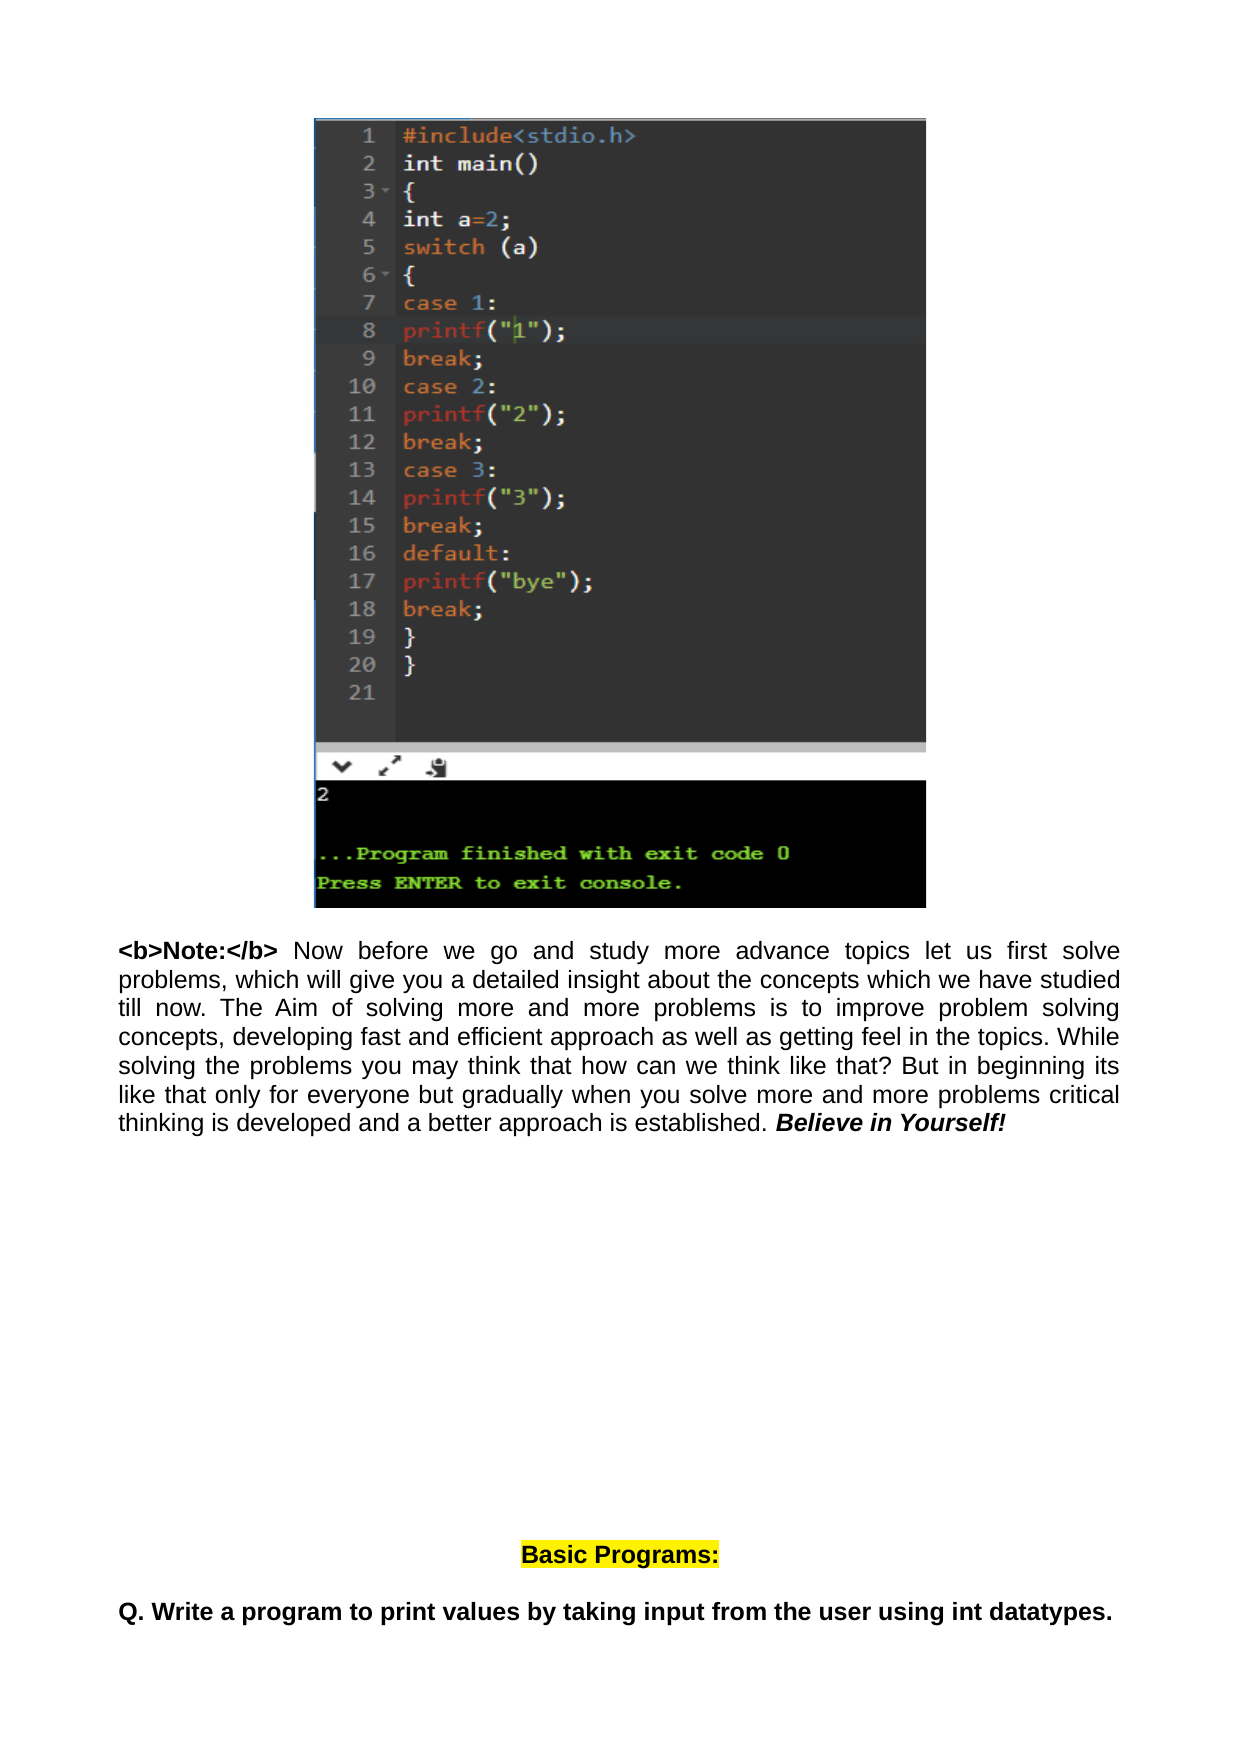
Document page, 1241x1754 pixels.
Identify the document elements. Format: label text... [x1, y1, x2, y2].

text <b>Note:</b> Now before we go and study more advance topics let us first solve problems, which will give you a detailed insight about the concepts which we have studied till now. The Aim of solving more and more problems is to improve problem solving concepts, developing fast and efficient approach as well as getting feel in the topics. While solving the problems you may think that how can we think like that? But in beginning its like that only for everyone but gradually when you solve more and more problems critical thinking is developed and a better approach is established. Believe in Yourself! [118, 936, 1122, 1137]
text Basic Programs: [118, 1540, 1122, 1568]
text Q. Write a program to print values by taking input from the user using int datatypes. [118, 1597, 1122, 1626]
